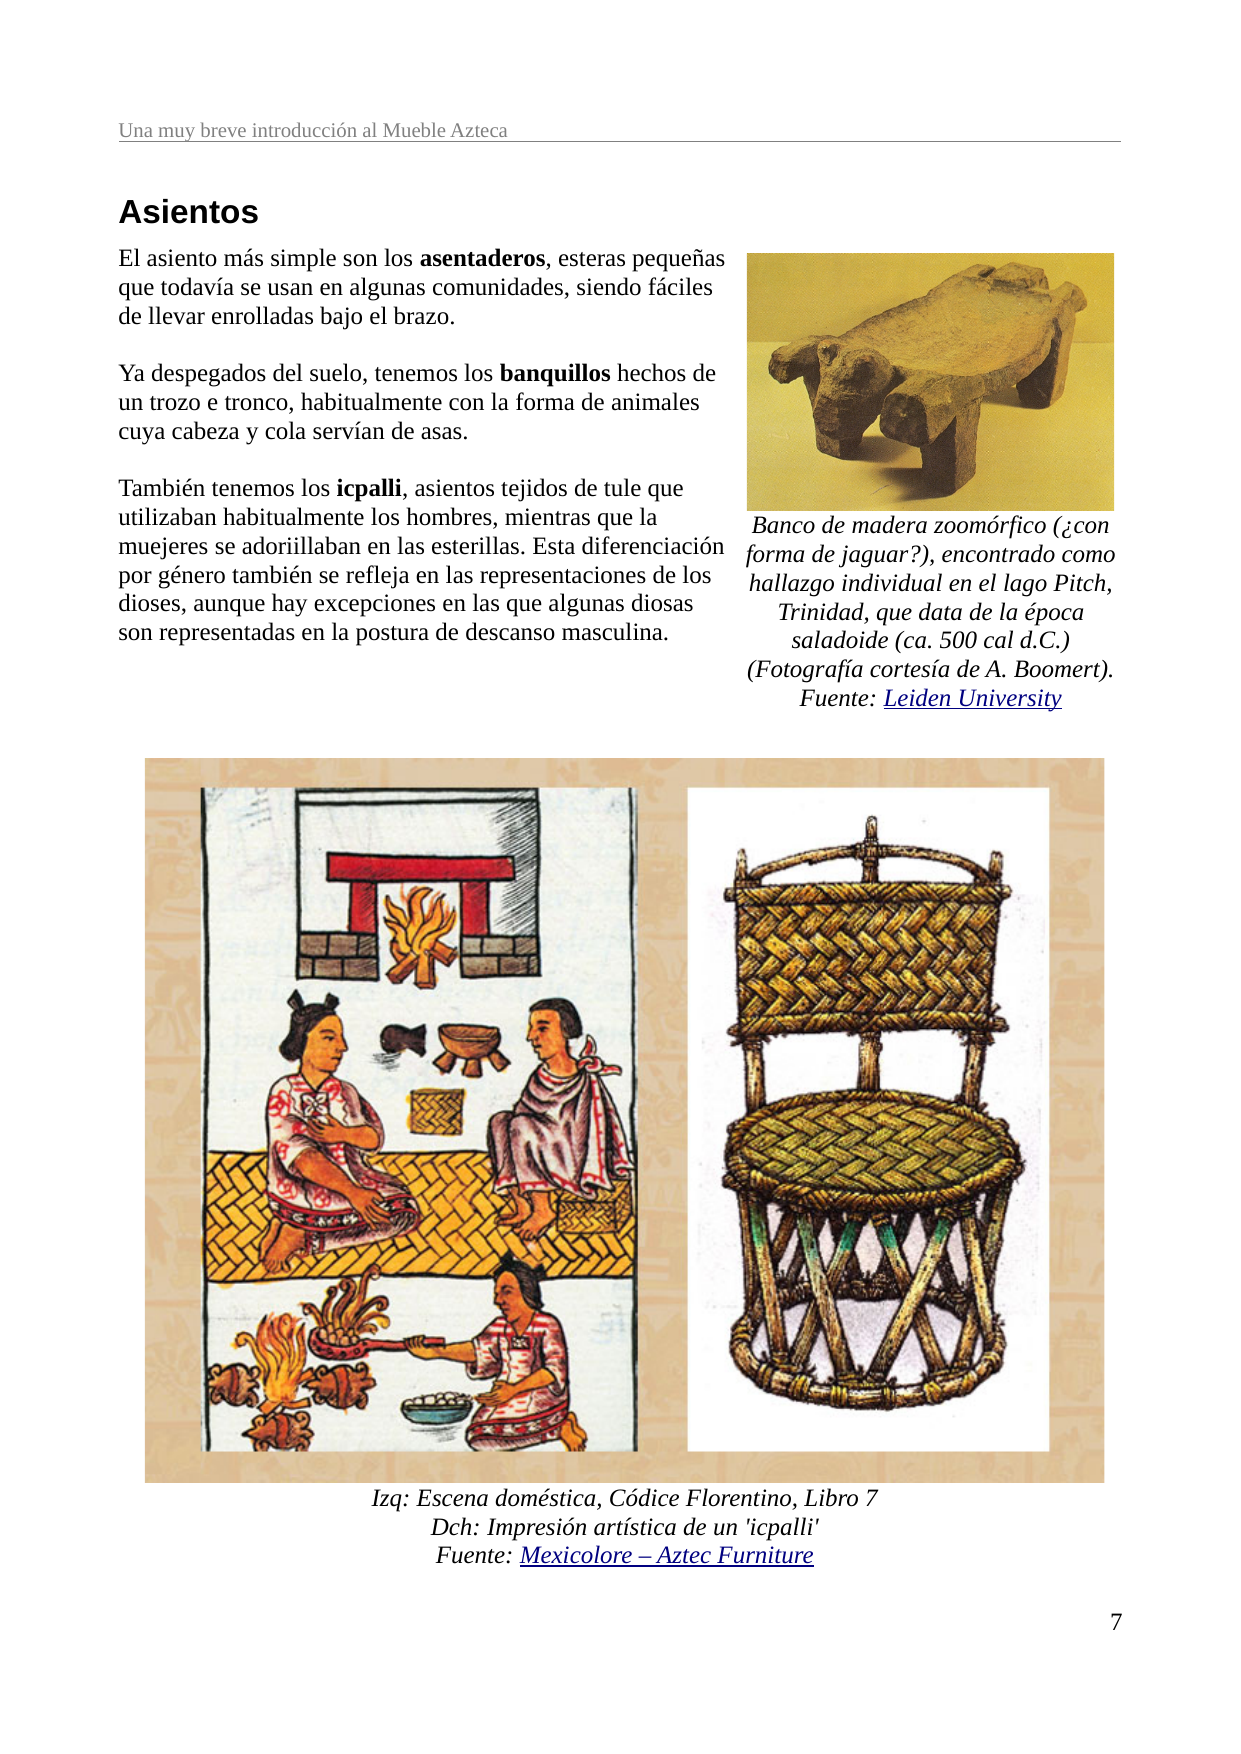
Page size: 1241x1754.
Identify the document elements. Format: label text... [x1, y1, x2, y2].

text [729, 712, 1132, 723]
text Izq: Escena doméstica, Códice Florentino, Libro 7 Dch: Impresión artística de un 'icpalli' Fuente: Mexicolore – Aztec Furniture [135, 758, 1114, 1569]
picture [144, 758, 1105, 1483]
text El asiento más simple son los asentaderos, esteras pequeñas que todavía se usan en algunas comunidades, siendo fáciles de llevar enrolladas bajo el brazo. [118, 241, 1132, 330]
text Ya despegados del suelo, tenemos los banquillos hechos de un trozo e tronco, habitualmente con la forma de animales cuya cabeza y cola servían de asas. [118, 358, 729, 445]
text También tenemos los icpalli, asientos tejidos de tule que utilizaban habitualmente los hombres, mientras que la muejeres se adoriillaban en las esterillas. Esta diferenciación por género también se refleja en las representaciones de los dioses, aunque hay excepciones en las que algunas diosas son representadas en la postura de descanso masculina. [118, 473, 729, 646]
text Banco de madera zoomórfico (¿con forma de jaguar?), encontrado como hallazgo individual en el lago Pitch, Trinidad, que data de la época saladoide (ca. 500 cal d.C.) (Fotografía cortesía de A. Boomert). Fuente: Leiden University [729, 254, 1132, 712]
subtitle Asientos [118, 192, 1122, 231]
picture [746, 253, 1115, 511]
